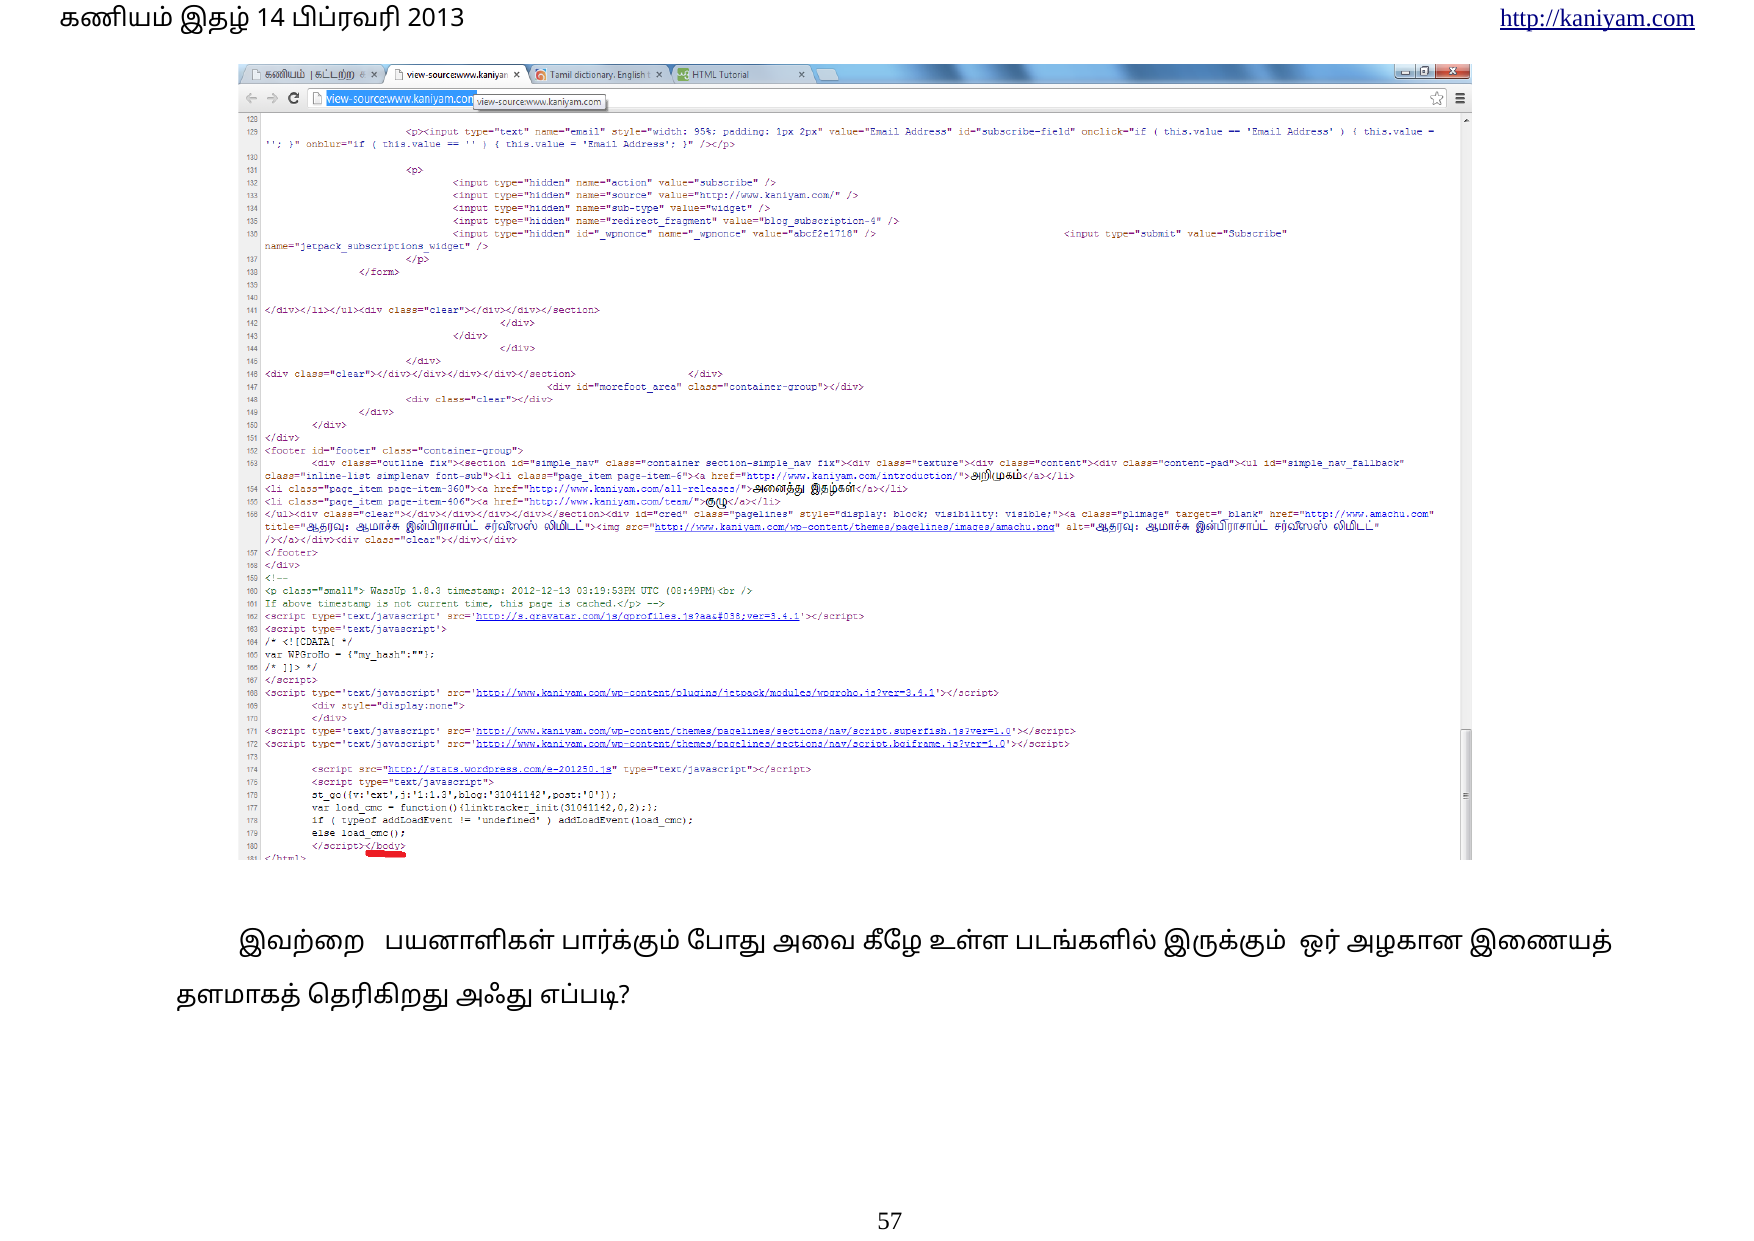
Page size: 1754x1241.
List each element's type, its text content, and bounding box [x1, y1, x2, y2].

picture [238, 64, 1472, 860]
text இவற்றை பயனாளிகள் பார்க்கும் போது அவை கீழே உள்ள படங்களில் இருக்கும் ஒர் அழகான இணையத் தளமாகத் தெரிகிறது அஃது எப்படி? [176, 927, 1695, 1014]
